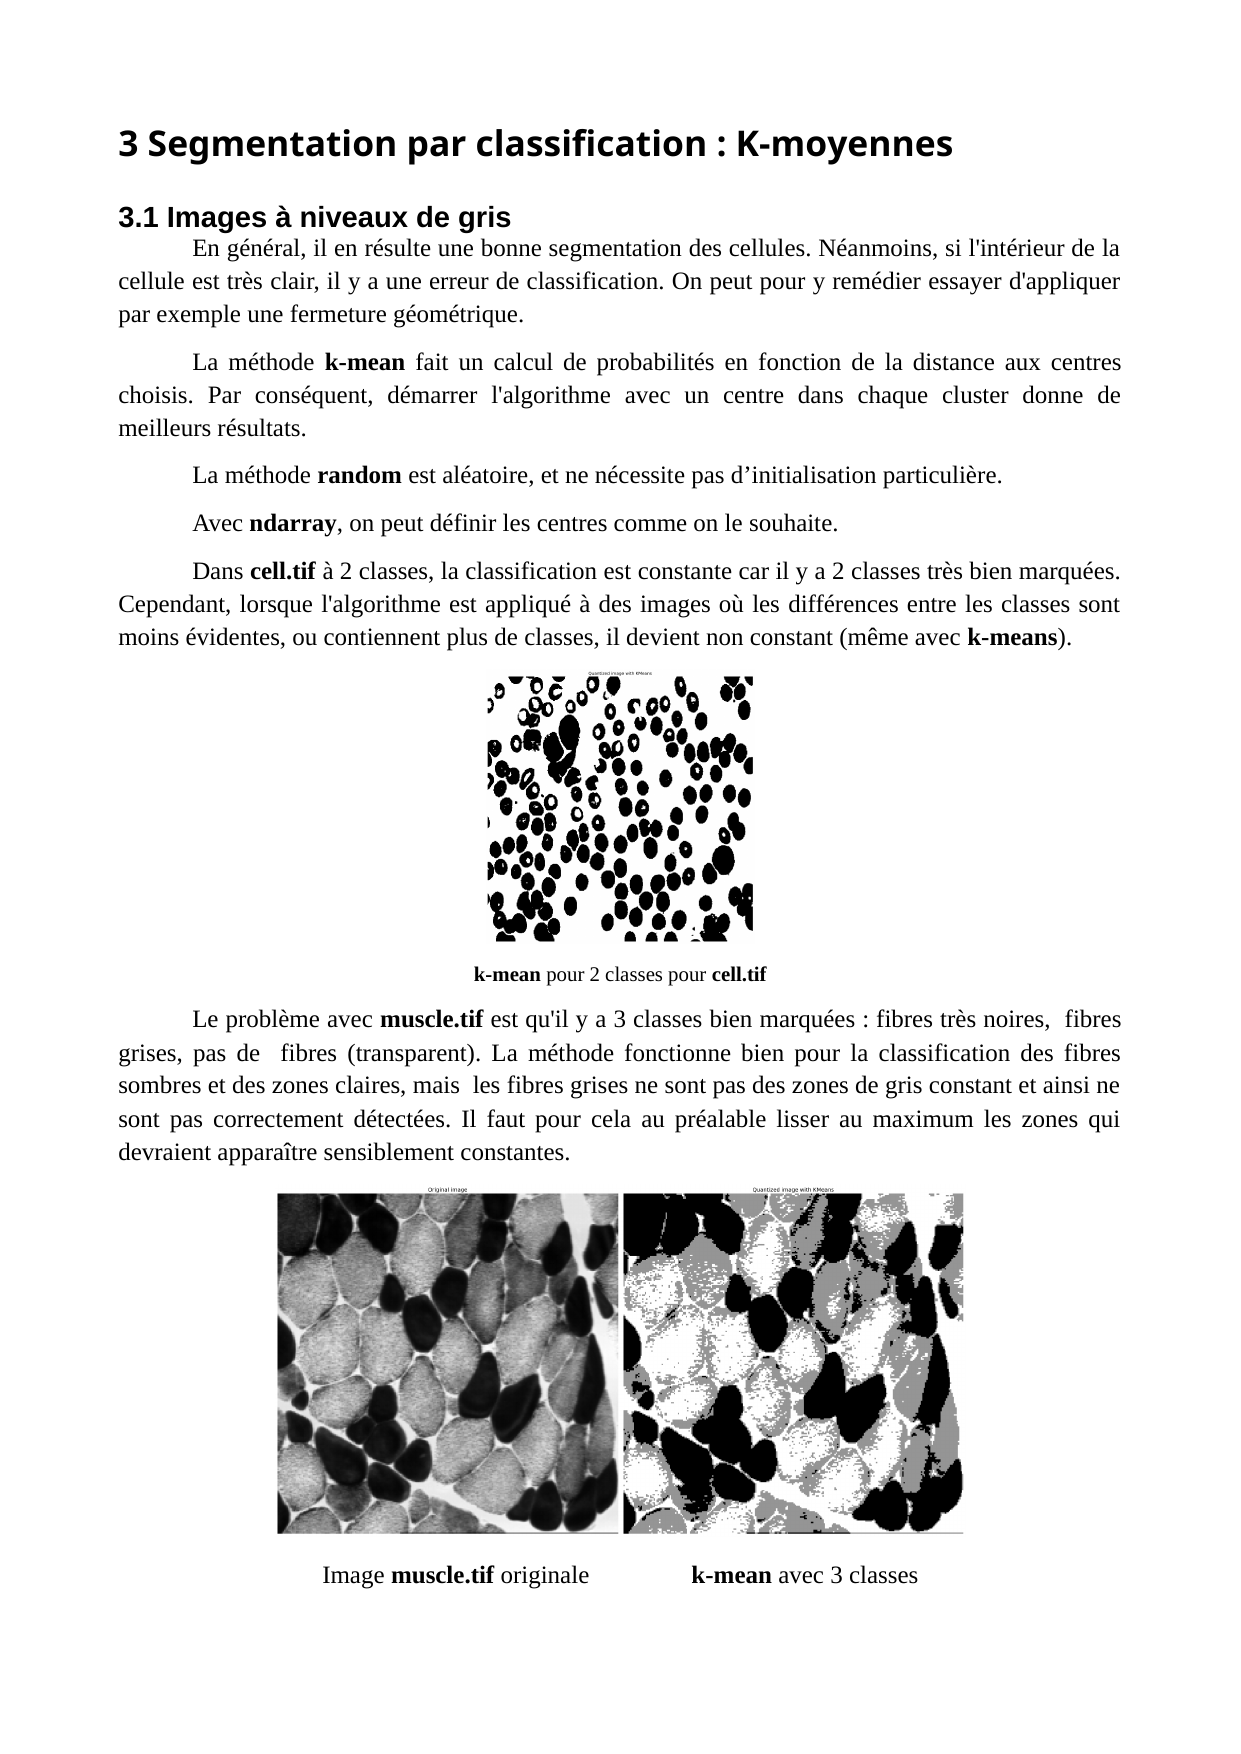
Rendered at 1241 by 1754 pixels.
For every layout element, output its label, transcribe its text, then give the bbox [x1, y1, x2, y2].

text Avec ndarray, on peut définir les centres comme on le souhaite. [118, 508, 1122, 537]
text k-mean pour 2 classes pour cell.tif [118, 962, 1122, 986]
text En général, il en résulte une bonne segmentation des cellules. Néanmoins, si l'intérieur de la cellule est très clair, il y a une erreur de classification. On peut pour y remédier essayer d'appliquer par exemple une fermeture géométrique. [118, 233, 1122, 328]
text Image muscle.tif originale k-mean avec 3 classes [118, 1560, 1122, 1589]
text Dans cell.tif à 2 classes, la classification est constante car il y a 2 classes très bien marquées. Cependant, lorsque l'algorithme est appliqué à des images où les différences entre les classes sont moins évidentes, ou contiennent plus de classes, il devient non constant (même avec k-means). [118, 556, 1122, 651]
text Le problème avec muscle.tif est qu'il y a 3 classes bien marquées : fibres très noires, fibres grises, pas de fibres (transparent). La méthode fonctionne bien pour la classification des fibres sombres et des zones claires, mais les fibres grises ne sont pas des zones de gris constant et ainsi ne sont pas correctement détectées. Il faut pour cela au préalable lisser au maximum les zones qui devraient apparaître sensiblement constantes. [118, 1004, 1122, 1165]
subtitle 3 Segmentation par classification : K-moyennes [118, 118, 1122, 166]
subtitle 3.1 Images à niveaux de gris [118, 200, 1122, 233]
text La méthode random est aléatoire, et ne nécessite pas d’initialisation particulière. [118, 461, 1122, 489]
text La méthode k-mean fait un calcul de probabilités en fonction de la distance aux centres choisis. Par conséquent, démarrer l'algorithme avec un centre dans chaque cluster donne de meilleurs résultats. [118, 347, 1122, 442]
